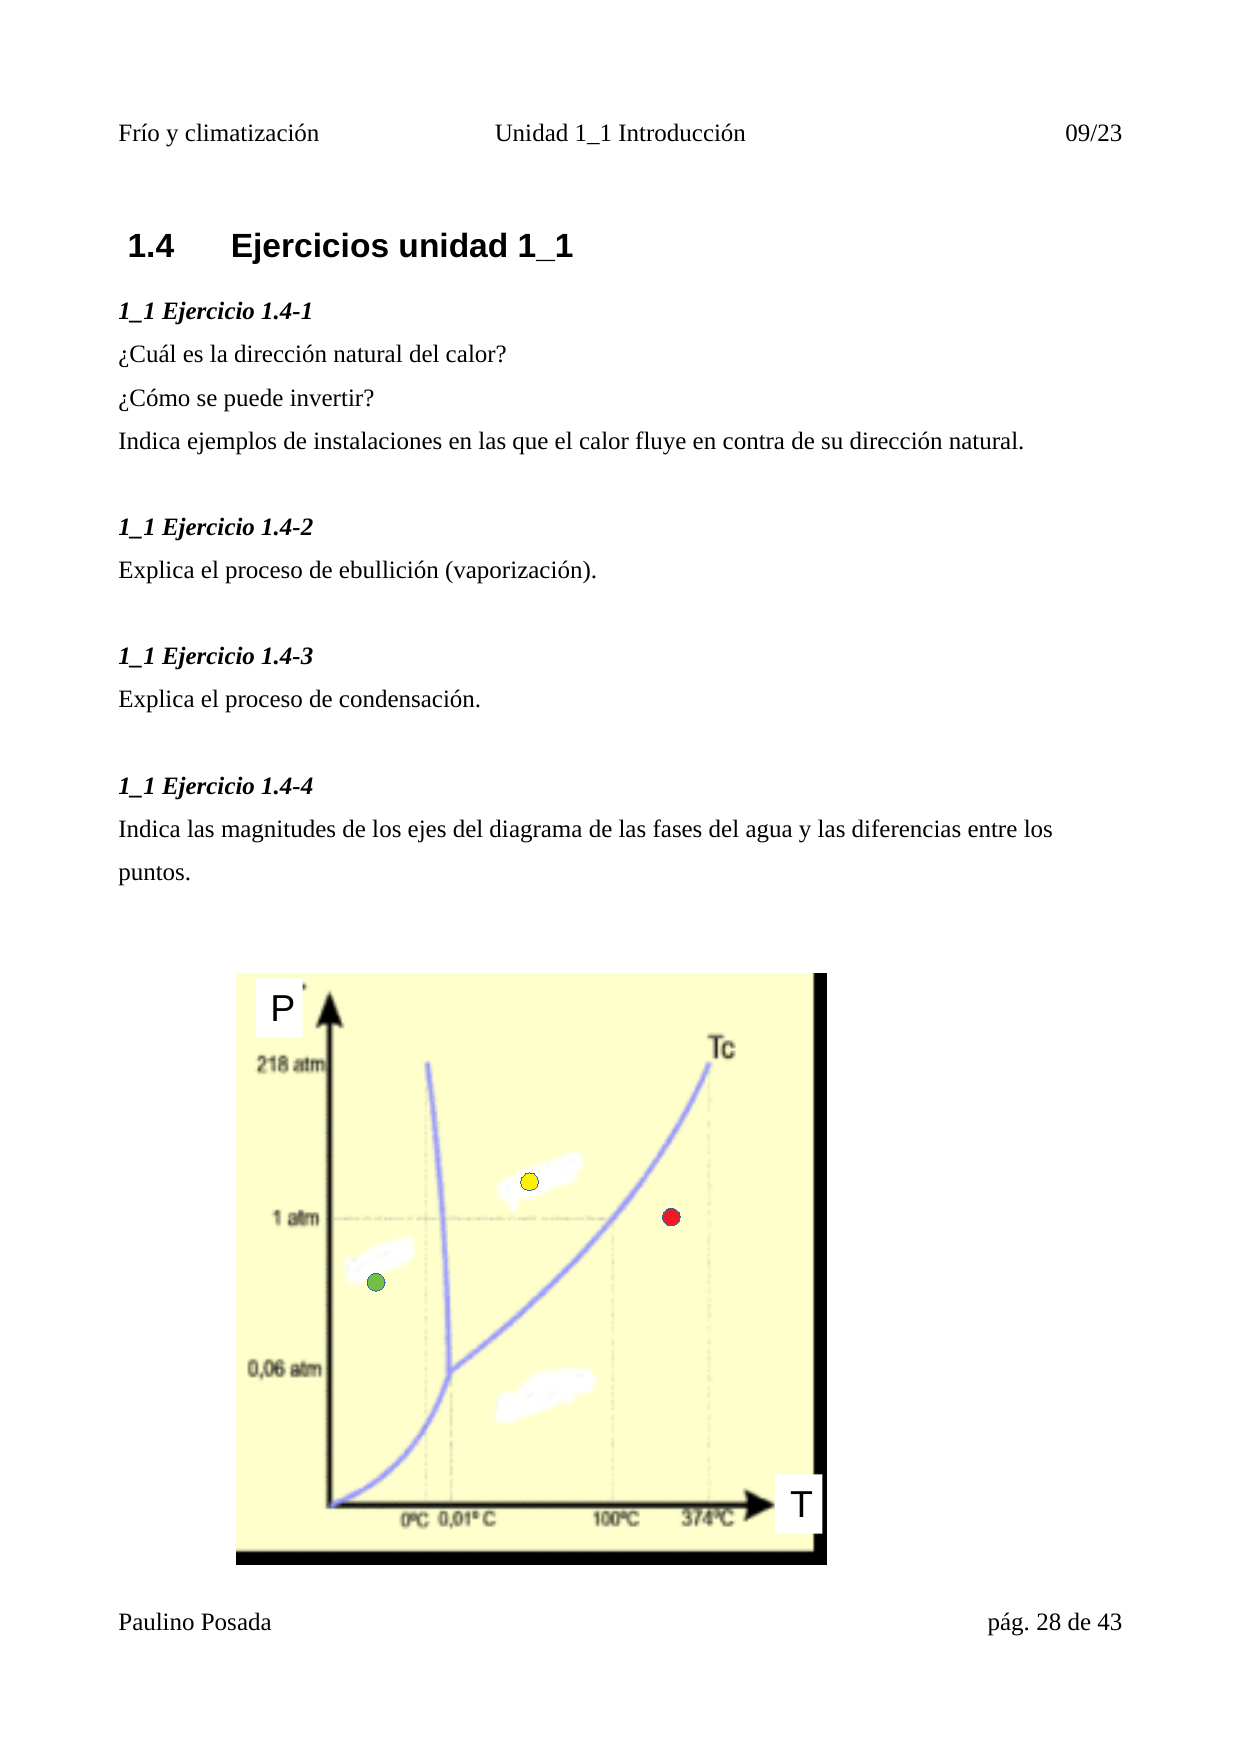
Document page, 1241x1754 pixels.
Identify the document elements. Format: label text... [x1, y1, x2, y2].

text ¿Cómo se puede invertir? [118, 383, 1122, 411]
text Indica ejemplos de instalaciones en las que el calor fluye en contra de su dirección natural. [118, 426, 1122, 454]
text 1_1 Ejercicio 1.4-3 [118, 641, 1122, 670]
text 1_1 Ejercicio 1.4-1 [118, 296, 1122, 325]
text 1_1 Ejercicio 1.4-2 [118, 512, 1122, 541]
text ¿Cuál es la dirección natural del calor? [118, 339, 1122, 368]
picture [236, 973, 827, 1565]
text 1_1 Ejercicio 1.4-4 [118, 771, 1122, 799]
text Explica el proceso de ebullición (vaporización). [118, 555, 1122, 584]
text Indica las magnitudes de los ejes del diagrama de las fases del agua y las diferencias entre los [118, 814, 1122, 843]
subtitle Ejercicios unidad 1_1 [118, 226, 1122, 264]
text Explica el proceso de condensación. [118, 684, 1122, 713]
text puntos. [118, 857, 1122, 886]
